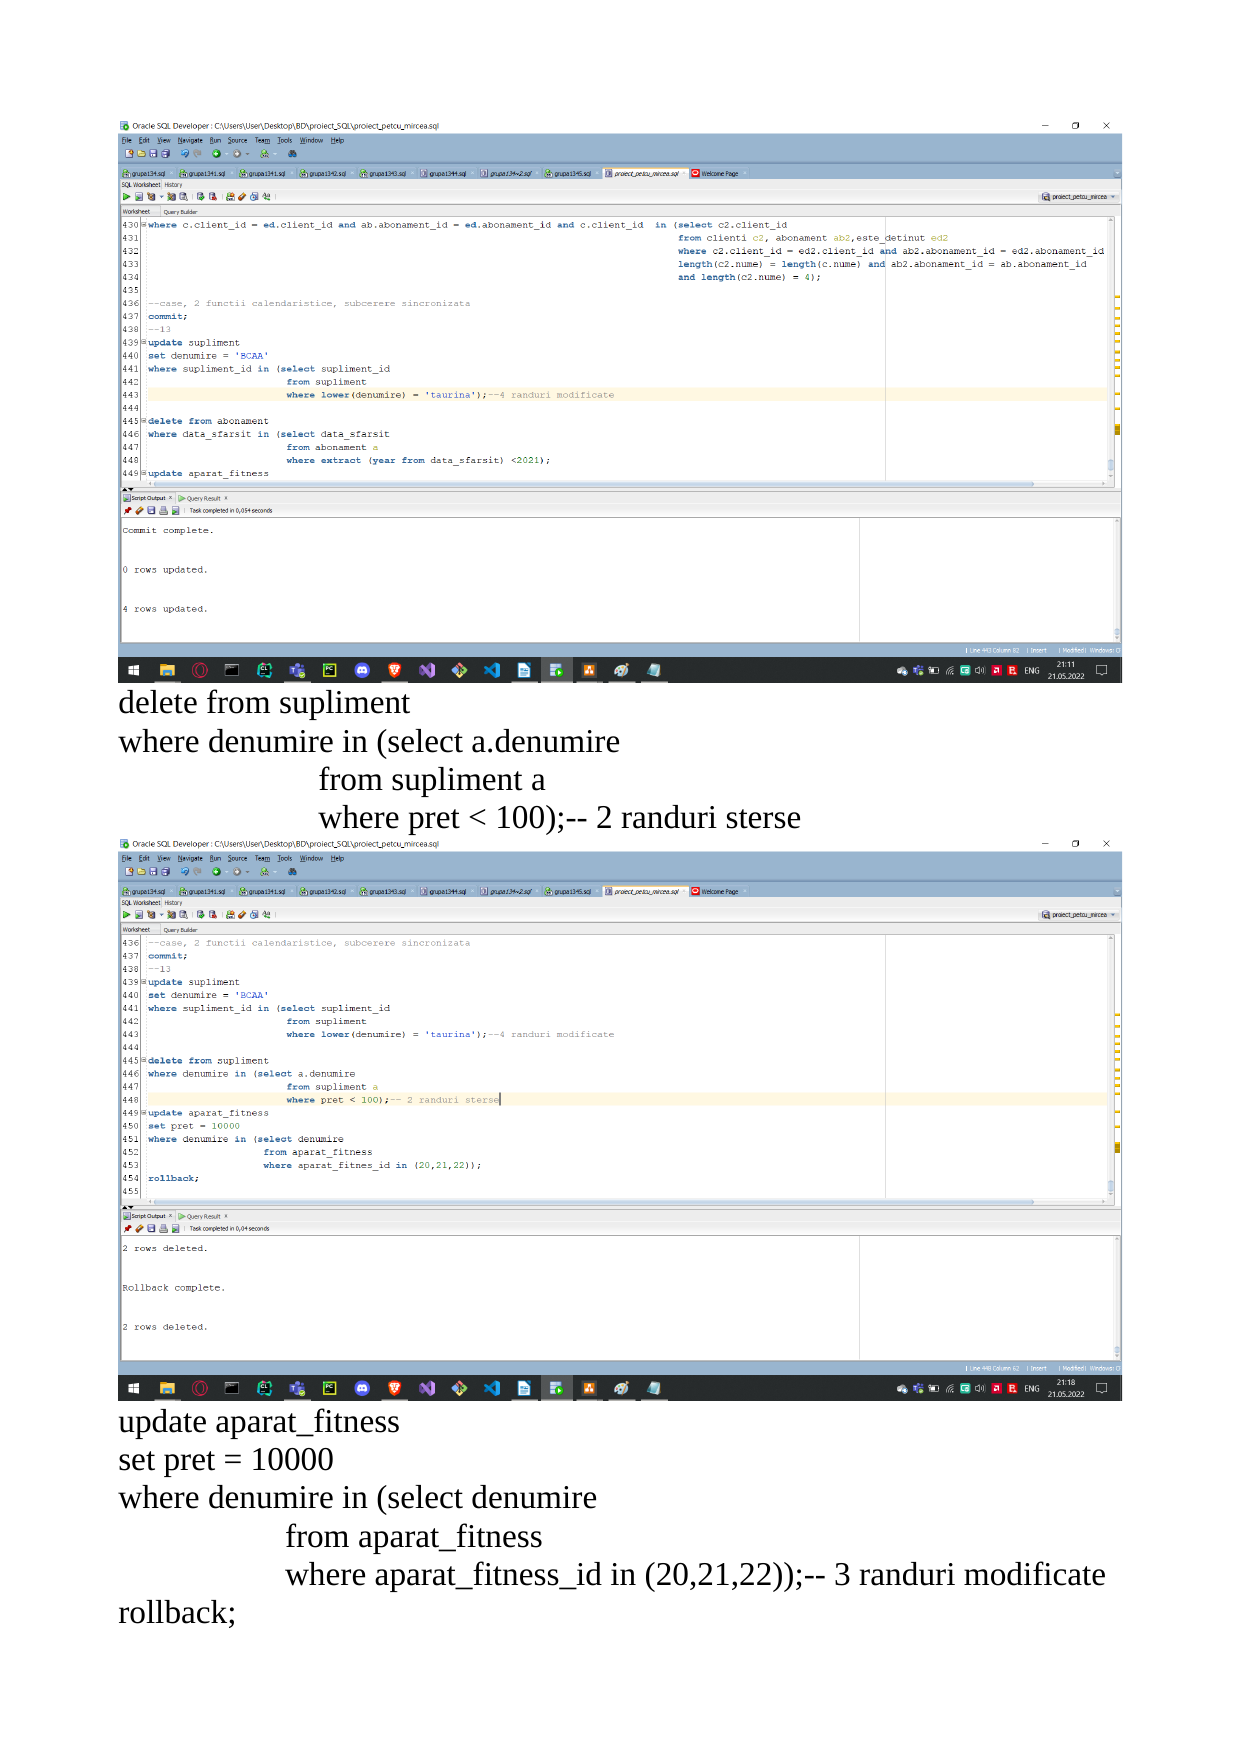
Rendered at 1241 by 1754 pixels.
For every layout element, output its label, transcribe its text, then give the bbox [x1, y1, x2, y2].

picture [118, 118, 1123, 683]
text where denumire in (select a.denumire [118, 721, 1122, 759]
text set pret = 10000 [118, 1439, 1122, 1477]
text where aparat_fitness_id in (20,21,22));-- 3 randuri modificate [118, 1554, 1122, 1592]
text update aparat_fitness [118, 1401, 1122, 1439]
text where denumire in (select denumire [118, 1477, 1122, 1516]
text where pret < 100);-- 2 randuri sterse [118, 798, 1122, 836]
text delete from supliment [118, 683, 1122, 721]
text rollback; [118, 1592, 1122, 1631]
text from supliment a [118, 759, 1122, 798]
text from aparat_fitness [118, 1516, 1122, 1554]
picture [118, 836, 1123, 1401]
